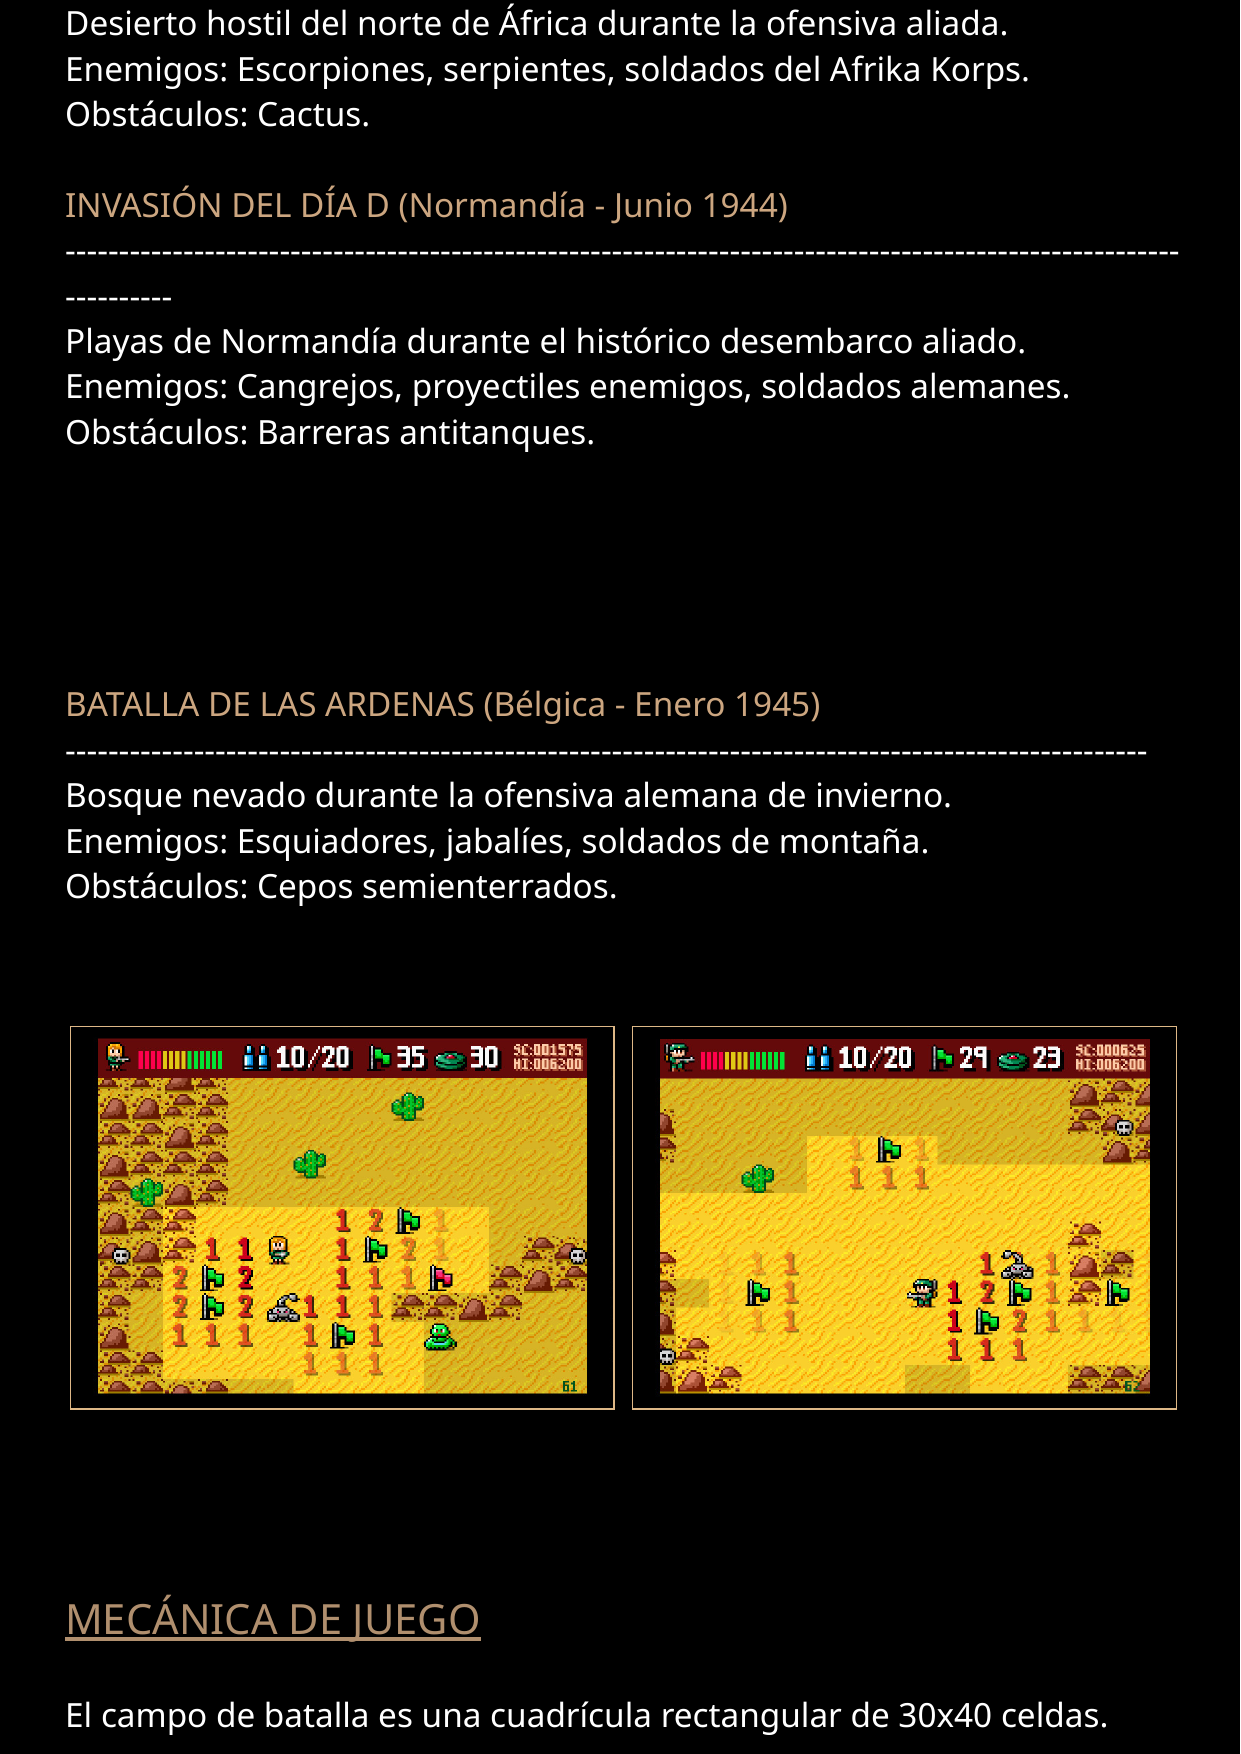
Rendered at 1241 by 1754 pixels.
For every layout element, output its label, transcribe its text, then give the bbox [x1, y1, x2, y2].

text ----------------------------------------------------------------------------------------------------- [65, 727, 1181, 772]
text Enemigos: Esquiadores, jabalíes, soldados de montaña. [65, 817, 1181, 863]
text Bosque nevado durante la ofensiva alemana de invierno. [65, 772, 1181, 817]
text Desierto hostil del norte de África durante la ofensiva aliada. [65, 0, 1181, 45]
picture [633, 1027, 1176, 1408]
text ------------------------------------------------------------------------------------------------------------------ [65, 227, 1181, 318]
text Obstáculos: Cactus. [65, 91, 1181, 136]
text MECÁNICA DE JUEGO [65, 1589, 1211, 1646]
text Enemigos: Cangrejos, proyectiles enemigos, soldados alemanes. [65, 363, 1181, 409]
text Obstáculos: Cepos semienterrados. [65, 863, 1181, 908]
text El campo de batalla es una cuadrícula rectangular de 30x40 celdas. [65, 1692, 1181, 1737]
picture [71, 1027, 613, 1408]
text Enemigos: Escorpiones, serpientes, soldados del Afrika Korps. [65, 45, 1181, 91]
text BATALLA DE LAS ARDENAS (Bélgica - Enero 1945) [65, 681, 1181, 727]
text Playas de Normandía durante el histórico desembarco aliado. [65, 318, 1181, 363]
text INVASIÓN DEL DÍA D (Normandía - Junio 1944) [65, 182, 1181, 227]
text Obstáculos: Barreras antitanques. [65, 409, 1181, 454]
